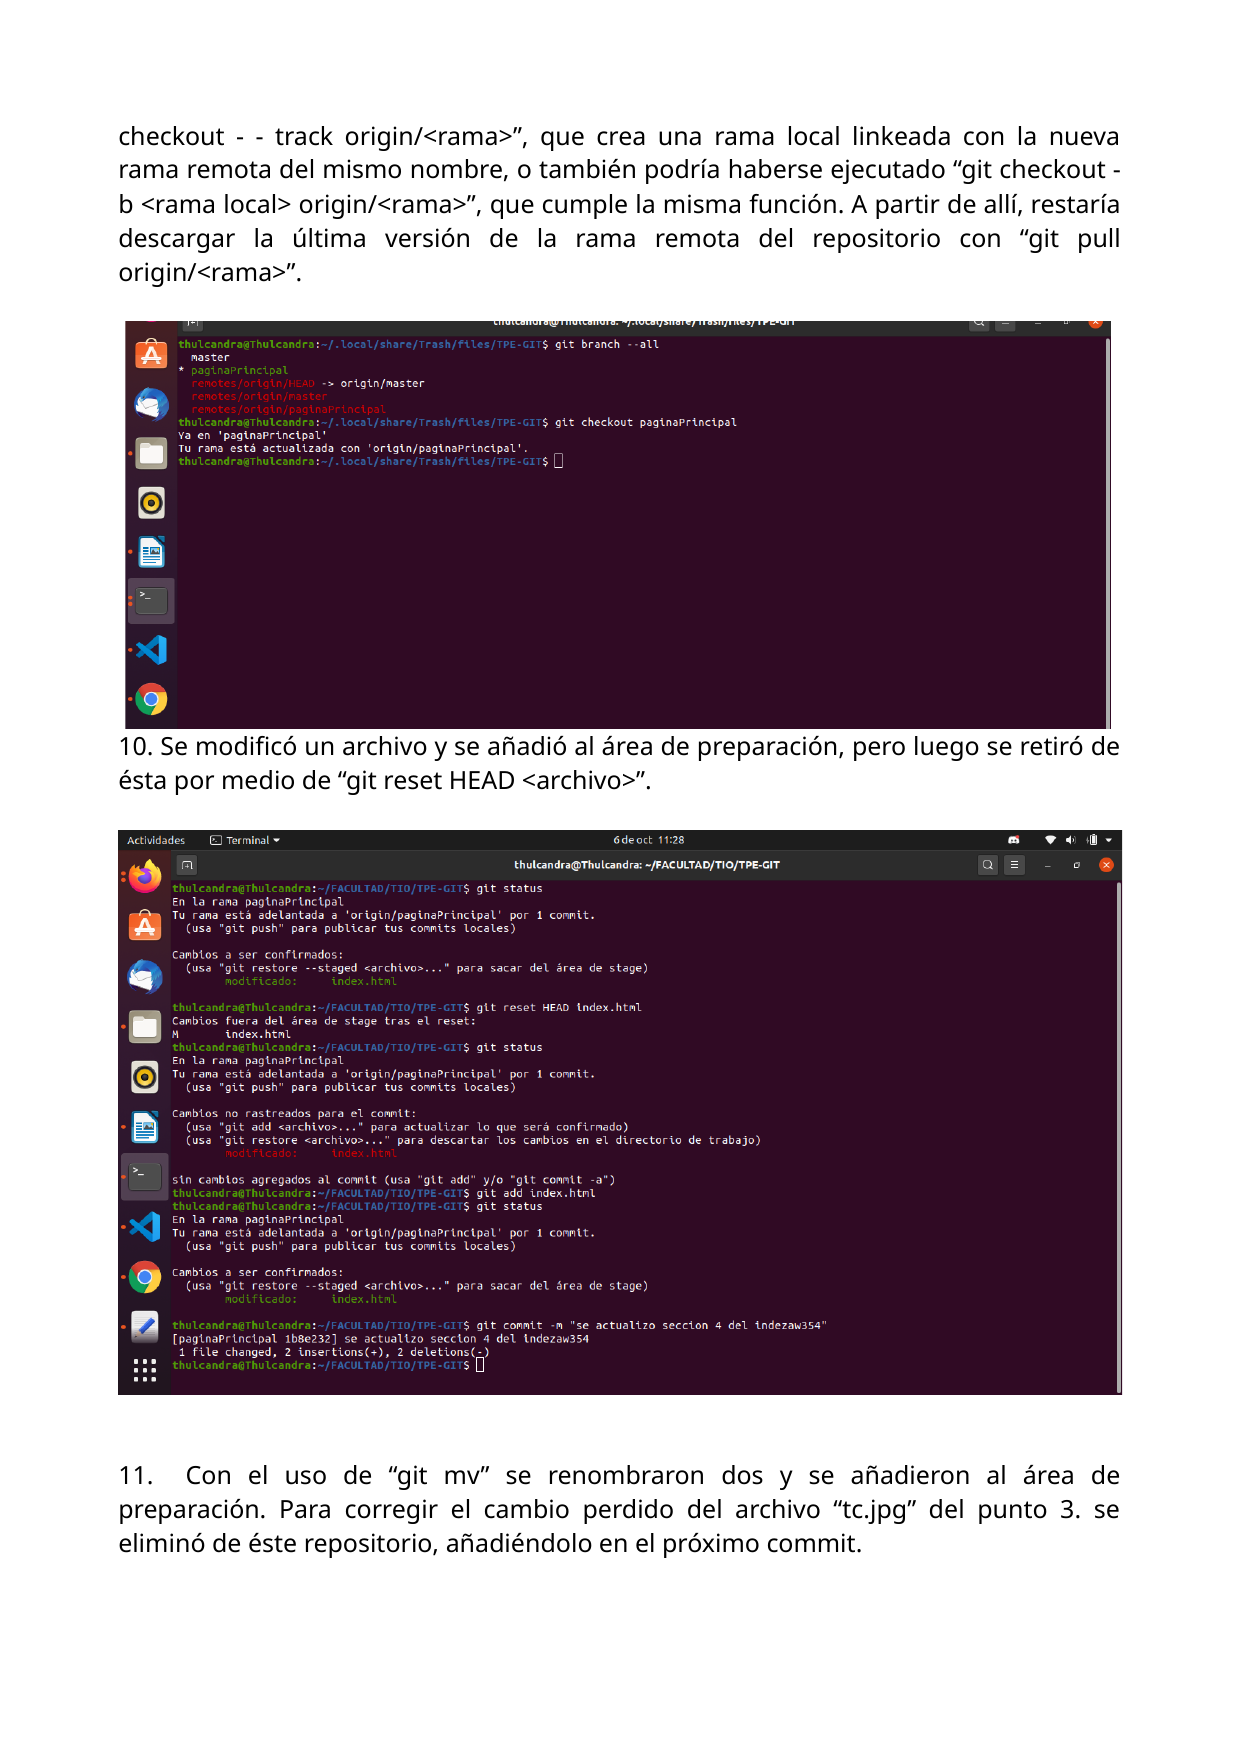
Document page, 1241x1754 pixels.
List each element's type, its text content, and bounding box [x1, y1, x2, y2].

text 10. Se modificó un archivo y se añadió al área de preparación, pero luego se retiró de ésta por medio de “git reset HEAD <archivo>”. [118, 351, 1122, 797]
text 11. Con el uso de “git mv” se renombraron dos y se añadieron al área de preparación. Para corregir el cambio perdido del archivo “tc.jpg” del punto 3. se eliminó de éste repositorio, añadiéndolo en el próximo commit. [118, 1458, 1122, 1560]
text checkout - - track origin/<rama>”, que crea una rama local linkeada con la nueva rama remota del mismo nombre, o también podría haberse ejecutado “git checkout -b <rama local> origin/<rama>”, que cumple la misma función. A partir de allí, restaría descargar la última versión de la rama remota del repositorio con “git pull origin/<rama>”. [118, 118, 1122, 288]
